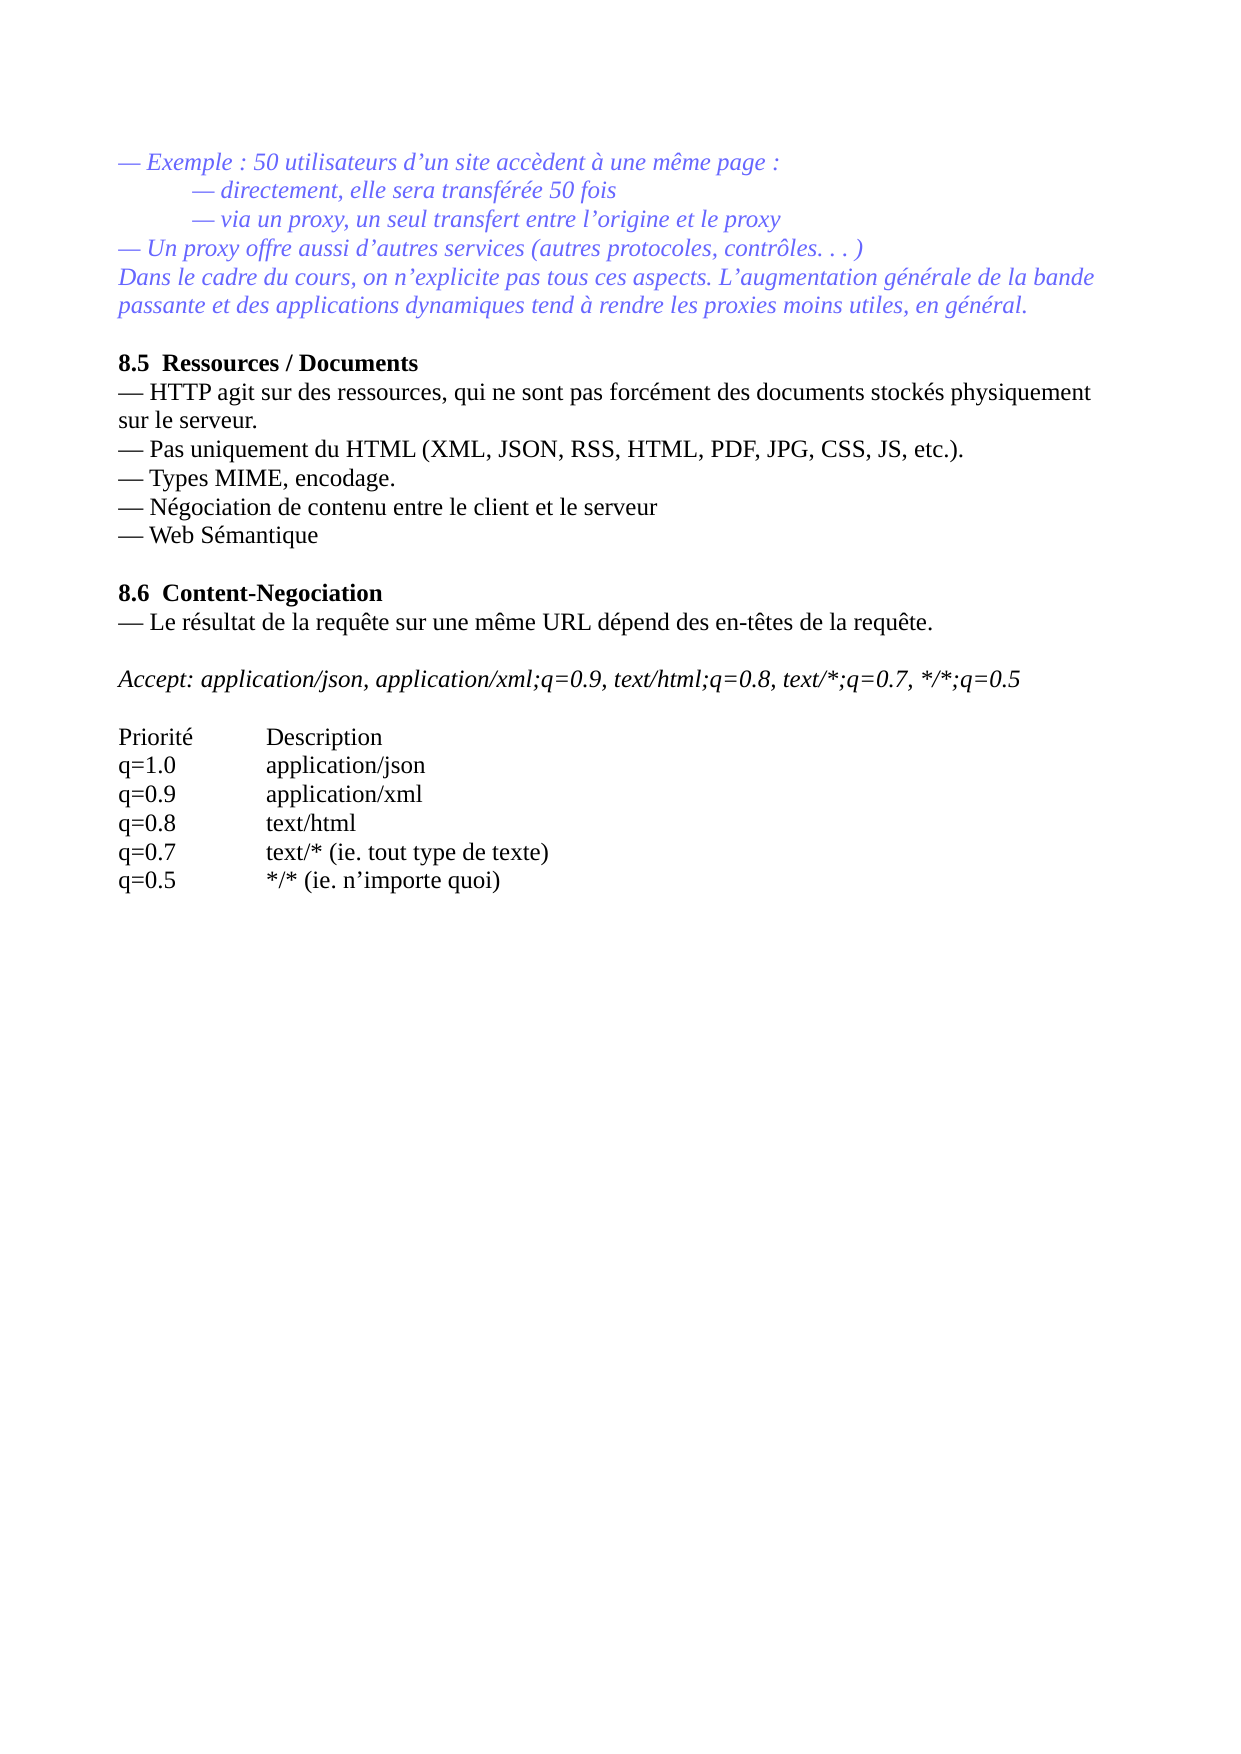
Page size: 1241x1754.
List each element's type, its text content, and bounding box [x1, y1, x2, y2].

text — Exemple : 50 utilisateurs d’un site accèdent à une même page : [118, 147, 1122, 176]
text — Un proxy offre aussi d’autres services (autres protocoles, contrôles. . . ) [118, 233, 1122, 262]
text q=1.0 application/json [118, 751, 1122, 779]
text q=0.9 application/xml [118, 779, 1122, 808]
text — via un proxy, un seul transfert entre l’origine et le proxy [118, 204, 1122, 233]
text — Négociation de contenu entre le client et le serveur [118, 492, 1122, 521]
text q=0.5 */* (ie. n’importe quoi) [118, 866, 1122, 894]
text — Le résultat de la requête sur une même URL dépend des en-têtes de la requête. [118, 607, 1122, 636]
text — Types MIME, encodage. [118, 463, 1122, 492]
text q=0.7 text/* (ie. tout type de texte) [118, 837, 1122, 866]
text Dans le cadre du cours, on n’explicite pas tous ces aspects. L’augmentation générale de la bande [118, 262, 1122, 291]
text q=0.8 text/html [118, 808, 1122, 837]
text Priorité Description [118, 722, 1122, 751]
text — directement, elle sera transférée 50 fois [118, 176, 1122, 204]
text 8.6 Content-Negociation [118, 578, 1122, 607]
text passante et des applications dynamiques tend à rendre les proxies moins utiles, en général. [118, 291, 1122, 319]
text — HTTP agit sur des ressources, qui ne sont pas forcément des documents stockés physiquement sur le serveur. [118, 377, 1122, 434]
text — Web Sémantique [118, 521, 1122, 549]
text 8.5 Ressources / Documents [118, 348, 1122, 377]
text Accept: application/json, application/xml;q=0.9, text/html;q=0.8, text/*;q=0.7, */*;q=0.5 [118, 664, 1122, 693]
text — Pas uniquement du HTML (XML, JSON, RSS, HTML, PDF, JPG, CSS, JS, etc.). [118, 434, 1122, 463]
